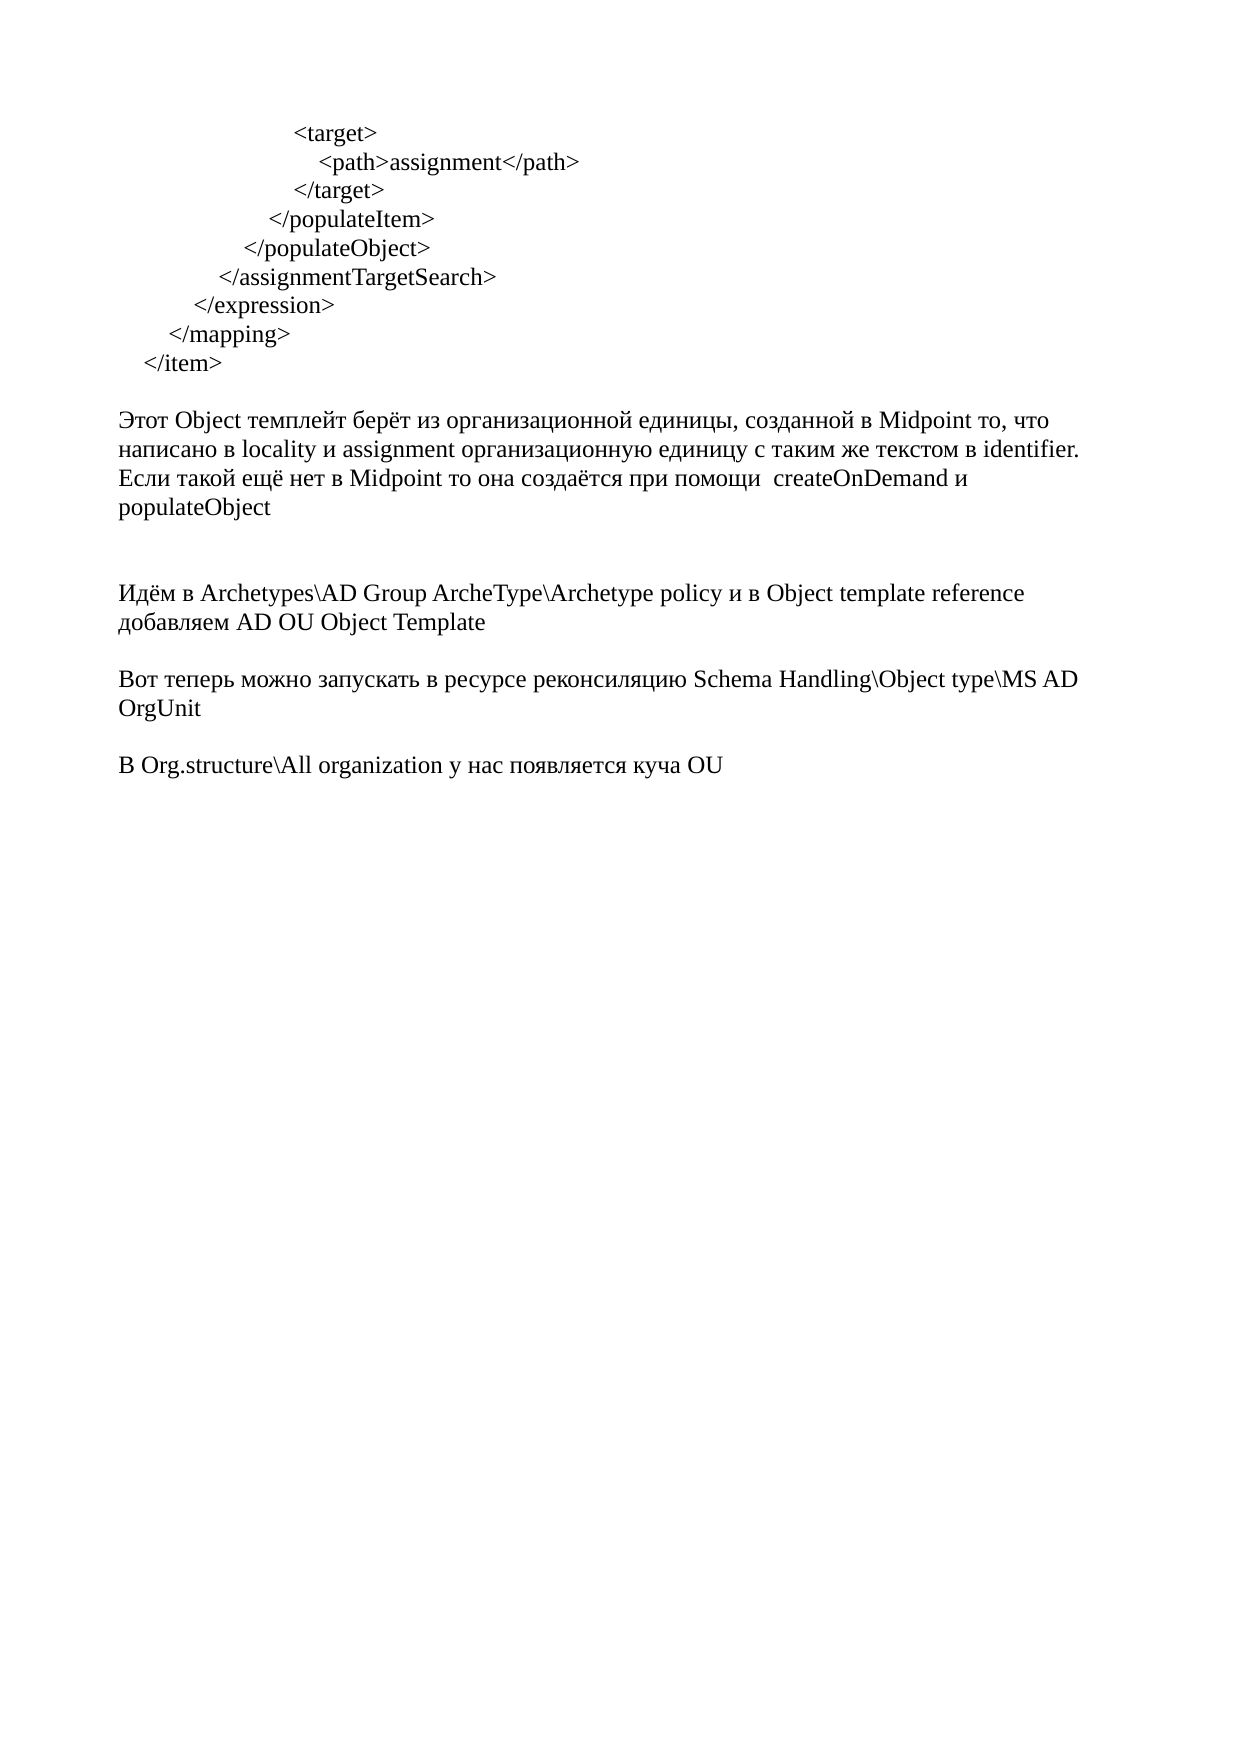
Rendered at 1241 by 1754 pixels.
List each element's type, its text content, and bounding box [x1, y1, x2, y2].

text Этот Object темплейт берёт из организационной единицы, созданной в Midpoint то, что написано в locality и assignment организационную единицу с таким же текстом в identifier. Если такой ещё нет в Midpoint то она создаётся при помощи createOnDemand и populateObject [118, 406, 1122, 521]
text </populateItem> [118, 204, 1122, 233]
text В Org.structure\All organization у нас появляется куча OU [118, 751, 1122, 779]
text </assignmentTargetSearch> [118, 262, 1122, 291]
text <path>assignment</path> [118, 147, 1122, 176]
text Идём в Archetypes\AD Group ArcheType\Archetype policy и в Object template reference добавляем AD OU Object Template [118, 578, 1122, 636]
text </item> [118, 348, 1122, 377]
text Вот теперь можно запускать в ресурсе реконсиляцию Schema Handling\Object type\MS AD OrgUnit [118, 664, 1122, 722]
text </mapping> [118, 319, 1122, 348]
text <target> [118, 118, 1122, 147]
text </expression> [118, 291, 1122, 319]
text </populateObject> [118, 233, 1122, 262]
text </target> [118, 176, 1122, 204]
